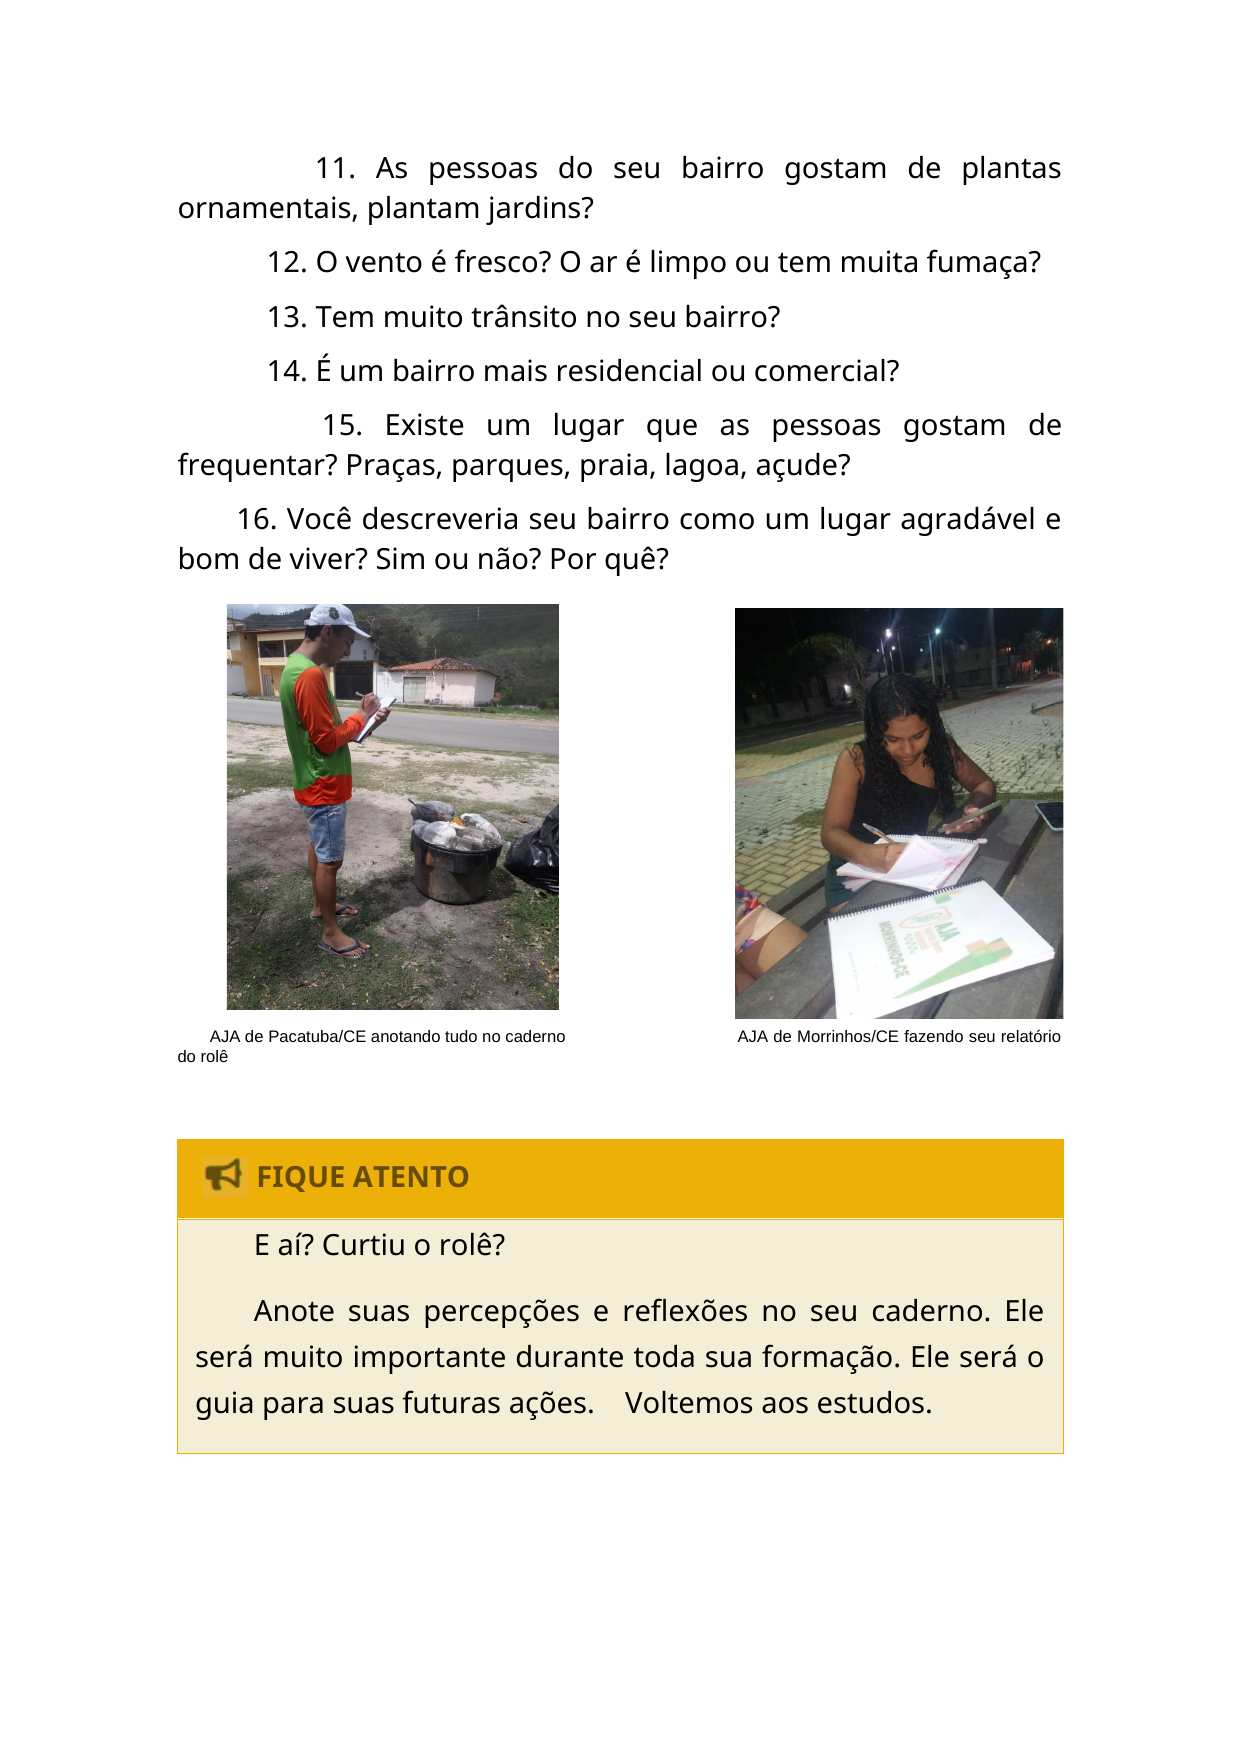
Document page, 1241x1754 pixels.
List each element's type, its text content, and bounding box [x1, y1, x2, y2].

text 11. As pessoas do seu bairro gostam de plantas ornamentais, plantam jardins? [177, 148, 1063, 227]
text 14. É um bairro mais residencial ou comercial? [177, 350, 1063, 390]
picture [226, 604, 559, 1010]
table_cell E aí? Curtiu o rolê? Anote suas percepções e reflexões no seu caderno. Ele será muito importante durante toda sua formação. Ele será o guia para suas futuras ações. Voltemos aos estudos. [178, 1220, 1063, 1453]
text 13. Tem muito trânsito no seu bairro? [177, 296, 1063, 336]
text 12. O vento é fresco? O ar é limpo ou tem muita fumaça? [177, 242, 1063, 281]
picture [735, 608, 1064, 1019]
picture [202, 1156, 249, 1198]
text AJA de Pacatuba/CE anotando tudo no caderno AJA de Morrinhos/CE fazendo seu relatório do rolê [177, 1026, 1063, 1066]
text 16. Você descreveria seu bairro como um lugar agradável e bom de viver? Sim ou não? Por quê? [177, 498, 1063, 578]
text 15. Existe um lugar que as pessoas gostam de frequentar? Praças, parques, praia, lagoa, açude? [177, 404, 1063, 484]
table_header FIQUE ATENTO [178, 1140, 1063, 1218]
